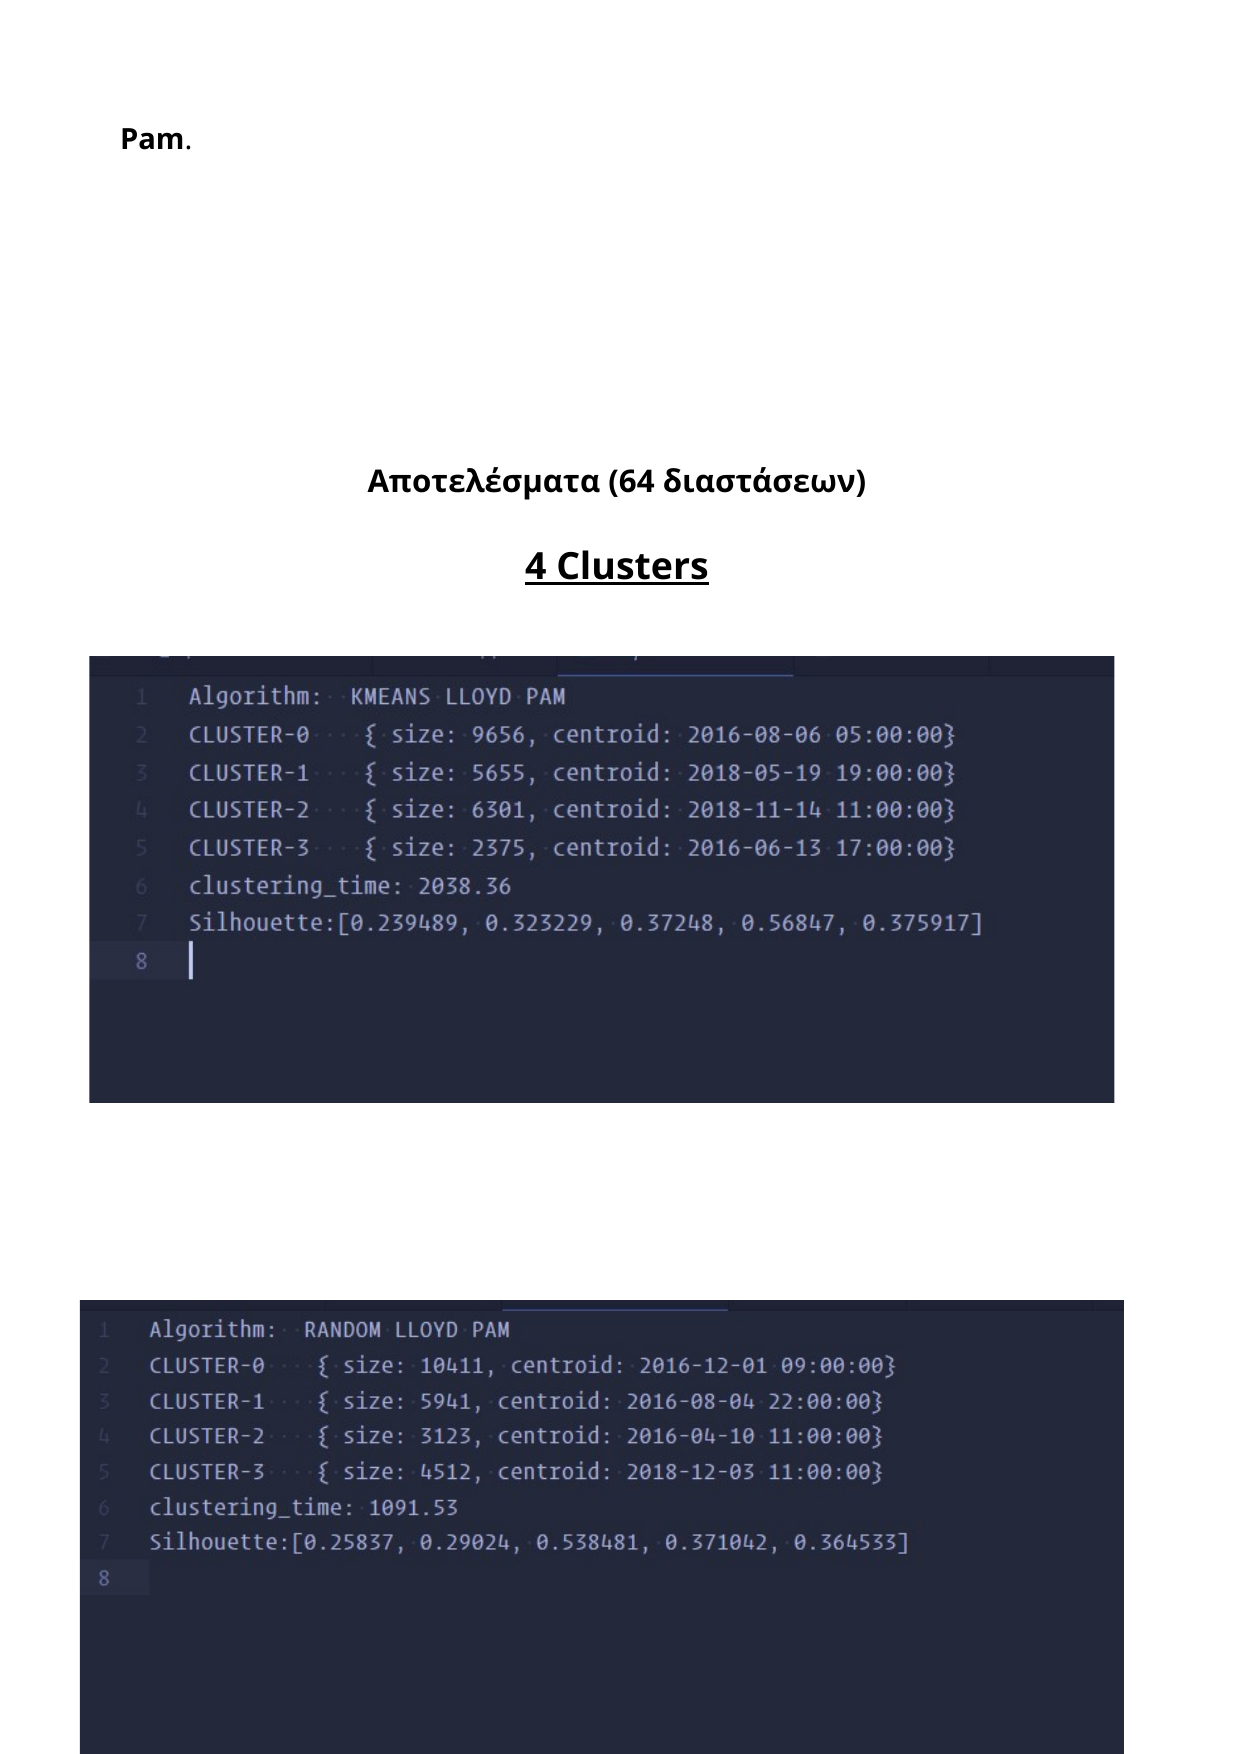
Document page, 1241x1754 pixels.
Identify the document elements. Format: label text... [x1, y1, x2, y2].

subtitle 4 Clusters [45, 539, 1189, 590]
list Pam. [82, 118, 1189, 158]
subtitle Αποτελέσματα (64 διαστάσεων) [45, 459, 1189, 502]
